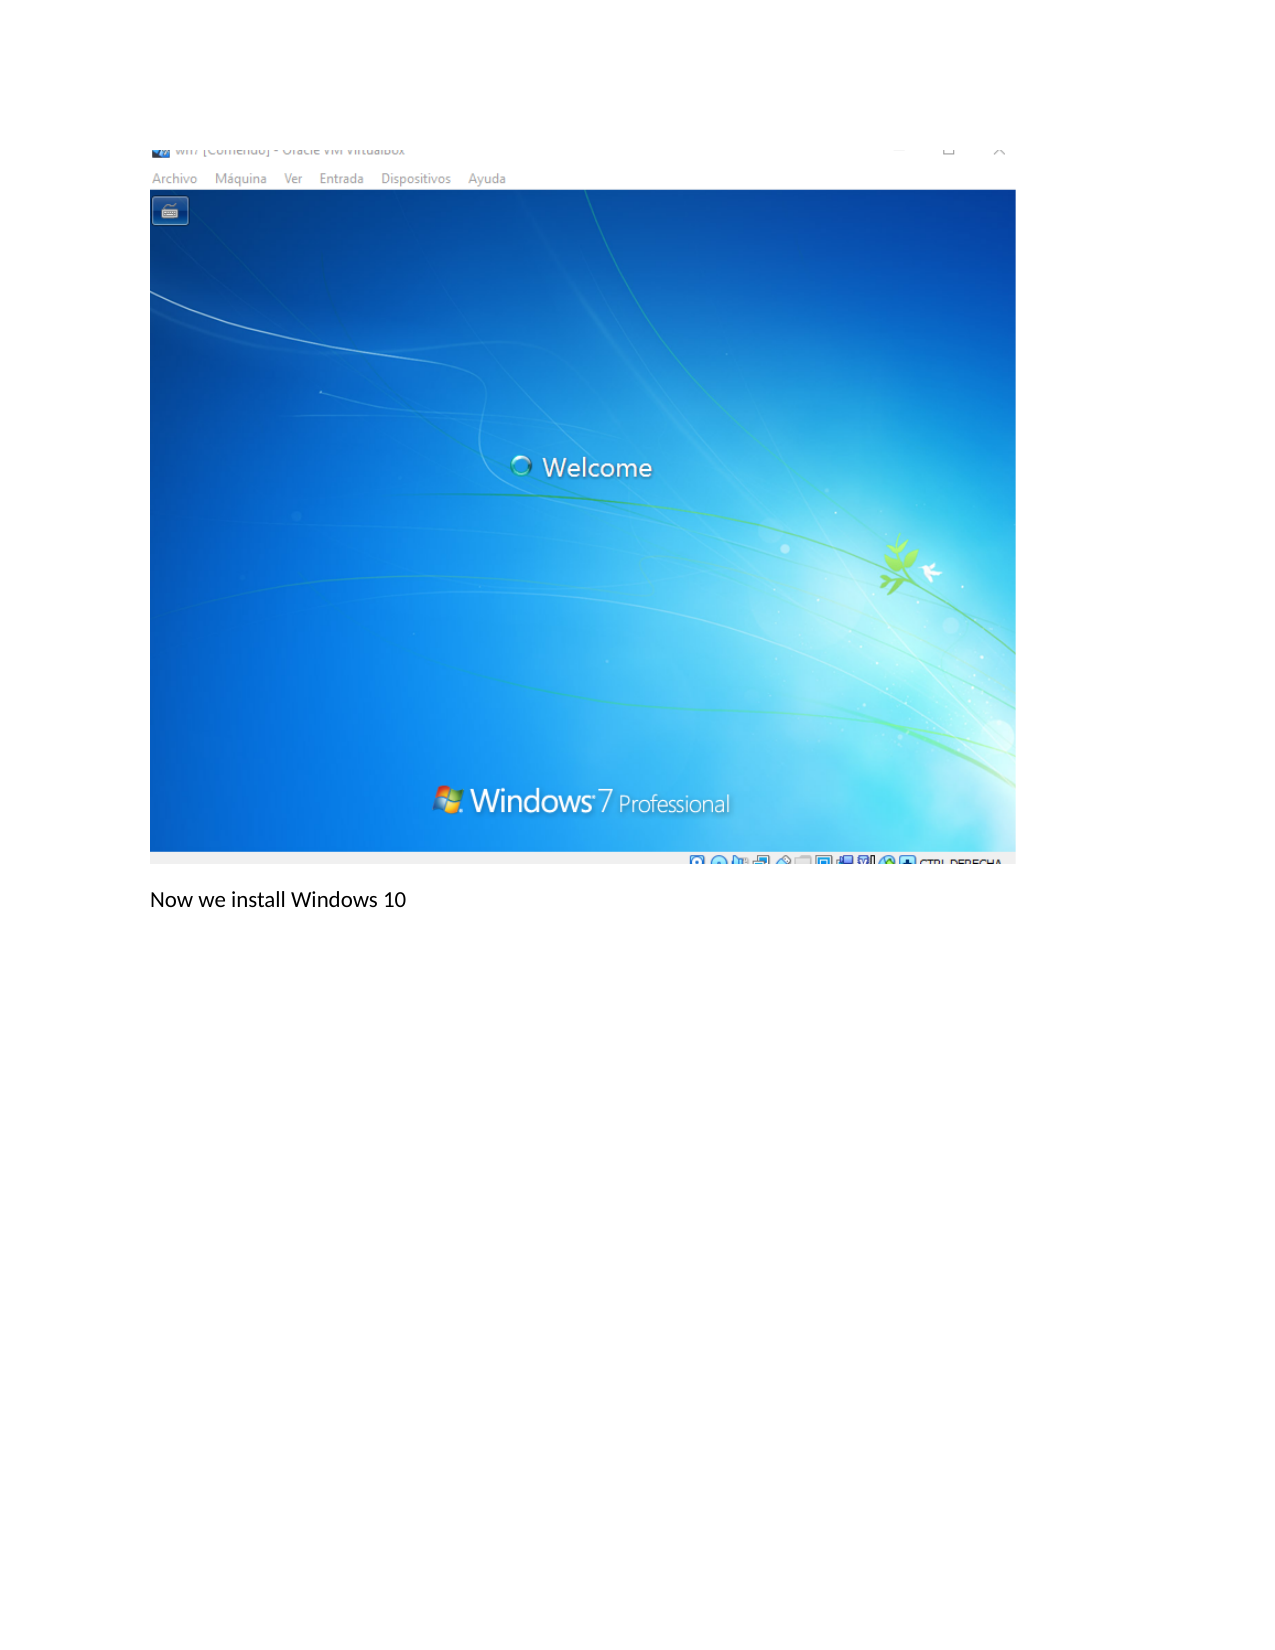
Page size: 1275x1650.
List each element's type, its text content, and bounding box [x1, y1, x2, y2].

text Now we install Windows 10 [150, 885, 1125, 913]
